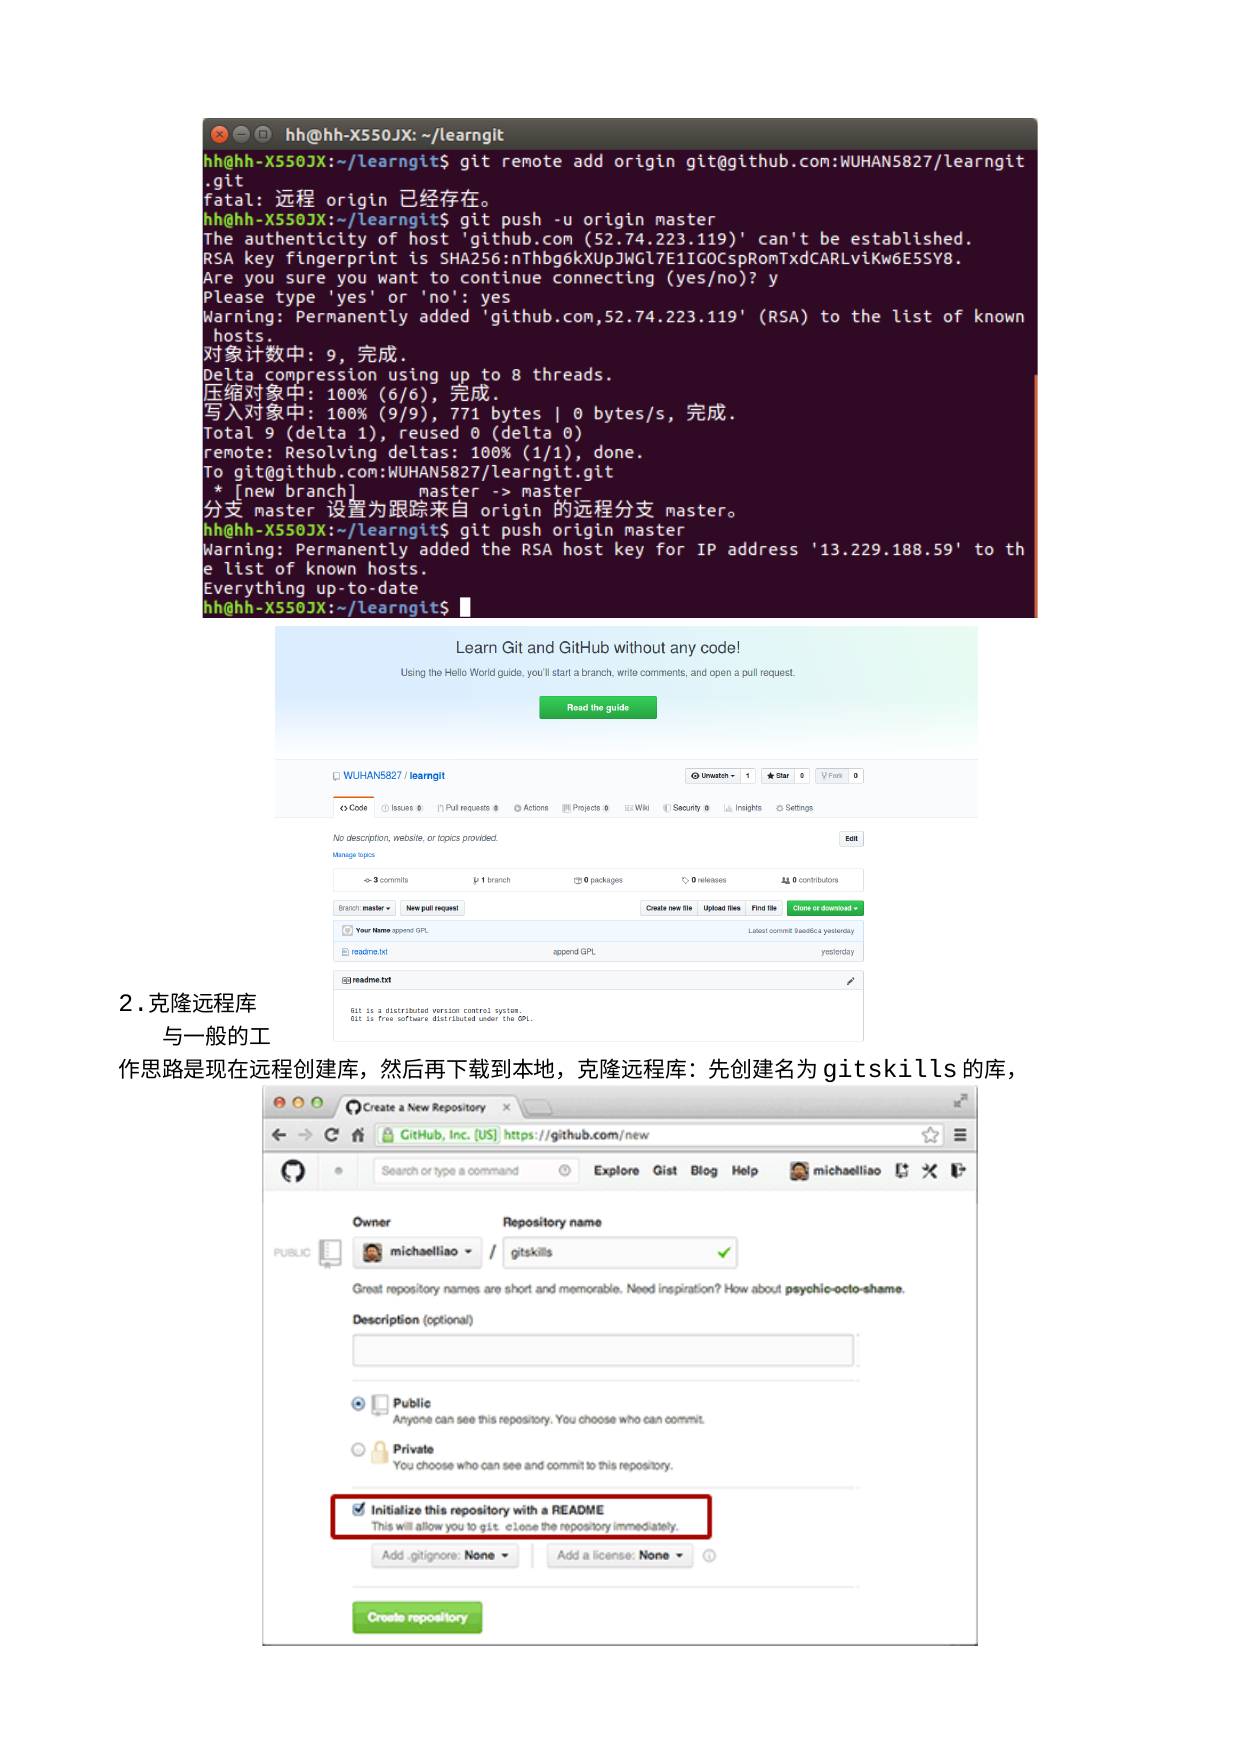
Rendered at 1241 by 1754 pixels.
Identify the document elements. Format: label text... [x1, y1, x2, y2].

picture [262, 1085, 978, 1646]
picture [275, 626, 978, 1047]
text [978, 986, 1122, 1019]
text 与一般的工作思路是现在远程创建库，然后再下载到本地，克隆远程库：先创建名为gitskills的库， [118, 1019, 1122, 1085]
text 2.克隆远程库 [118, 986, 275, 1019]
picture [202, 118, 1038, 618]
